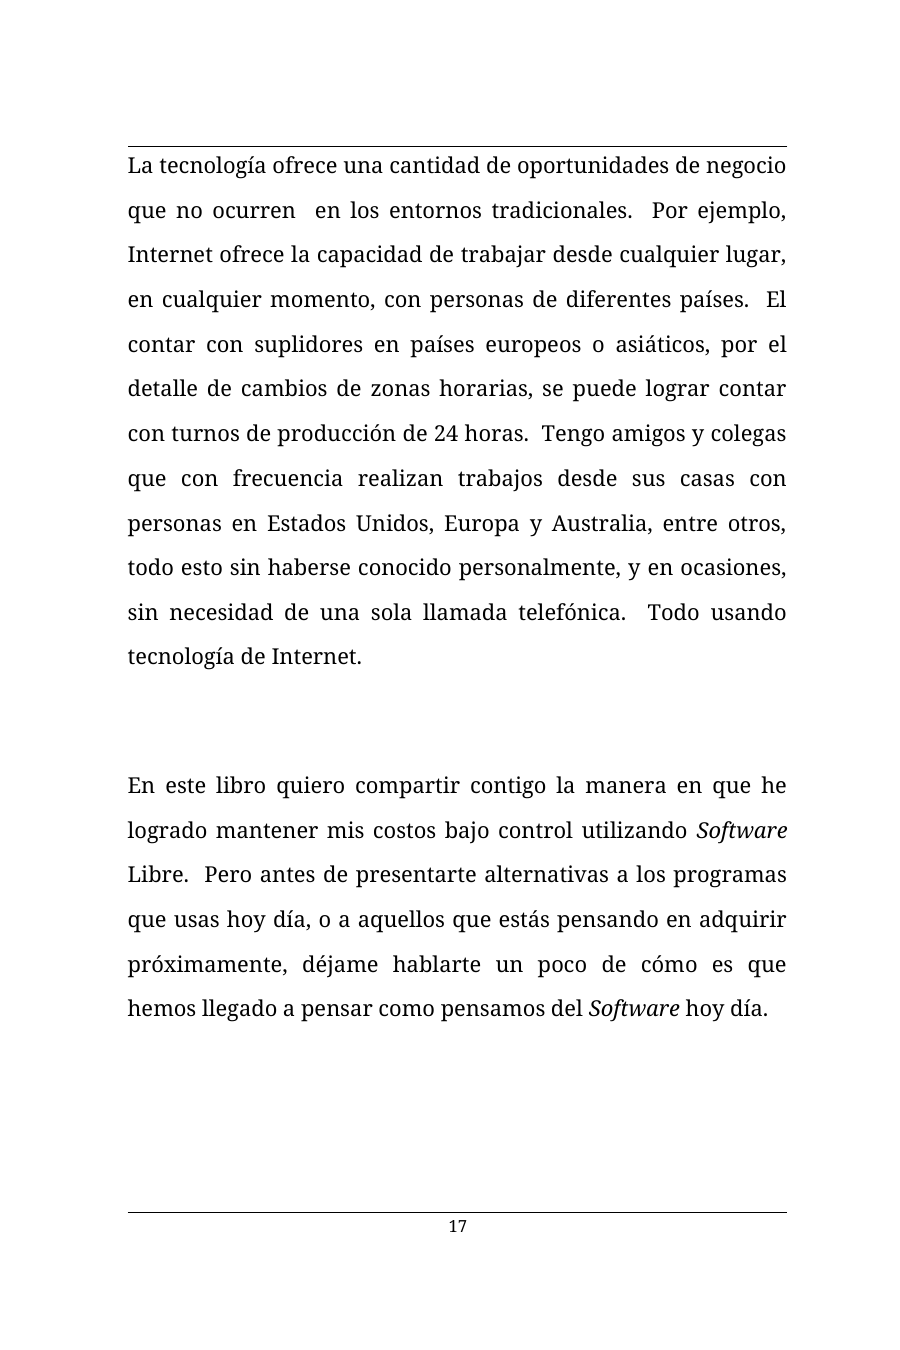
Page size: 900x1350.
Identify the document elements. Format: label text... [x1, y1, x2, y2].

text En este libro quiero compartir contigo la manera en que he logrado mantener mis costos bajo control utilizando Software Libre. Pero antes de presentarte alternativas a los programas que usas hoy día, o a aquellos que estás pensando en adquirir próximamente, déjame hablarte un poco de cómo es que hemos llegado a pensar como pensamos del Software hoy día. [127, 770, 787, 1023]
text La tecnología ofrece una cantidad de oportunidades de negocio que no ocurren en los entornos tradicionales. Por ejemplo, Internet ofrece la capacidad de trabajar desde cualquier lugar, en cualquier momento, con personas de diferentes países. El contar con suplidores en países europeos o asiáticos, por el detalle de cambios de zonas horarias, se puede lograr contar con turnos de producción de 24 horas. Tengo amigos y colegas que con frecuencia realizan trabajos desde sus casas con personas en Estados Unidos, Europa y Australia, entre otros, todo esto sin haberse conocido personalmente, y en ocasiones, sin necesidad de una sola llamada telefónica. Todo usando tecnología de Internet. [127, 150, 787, 671]
